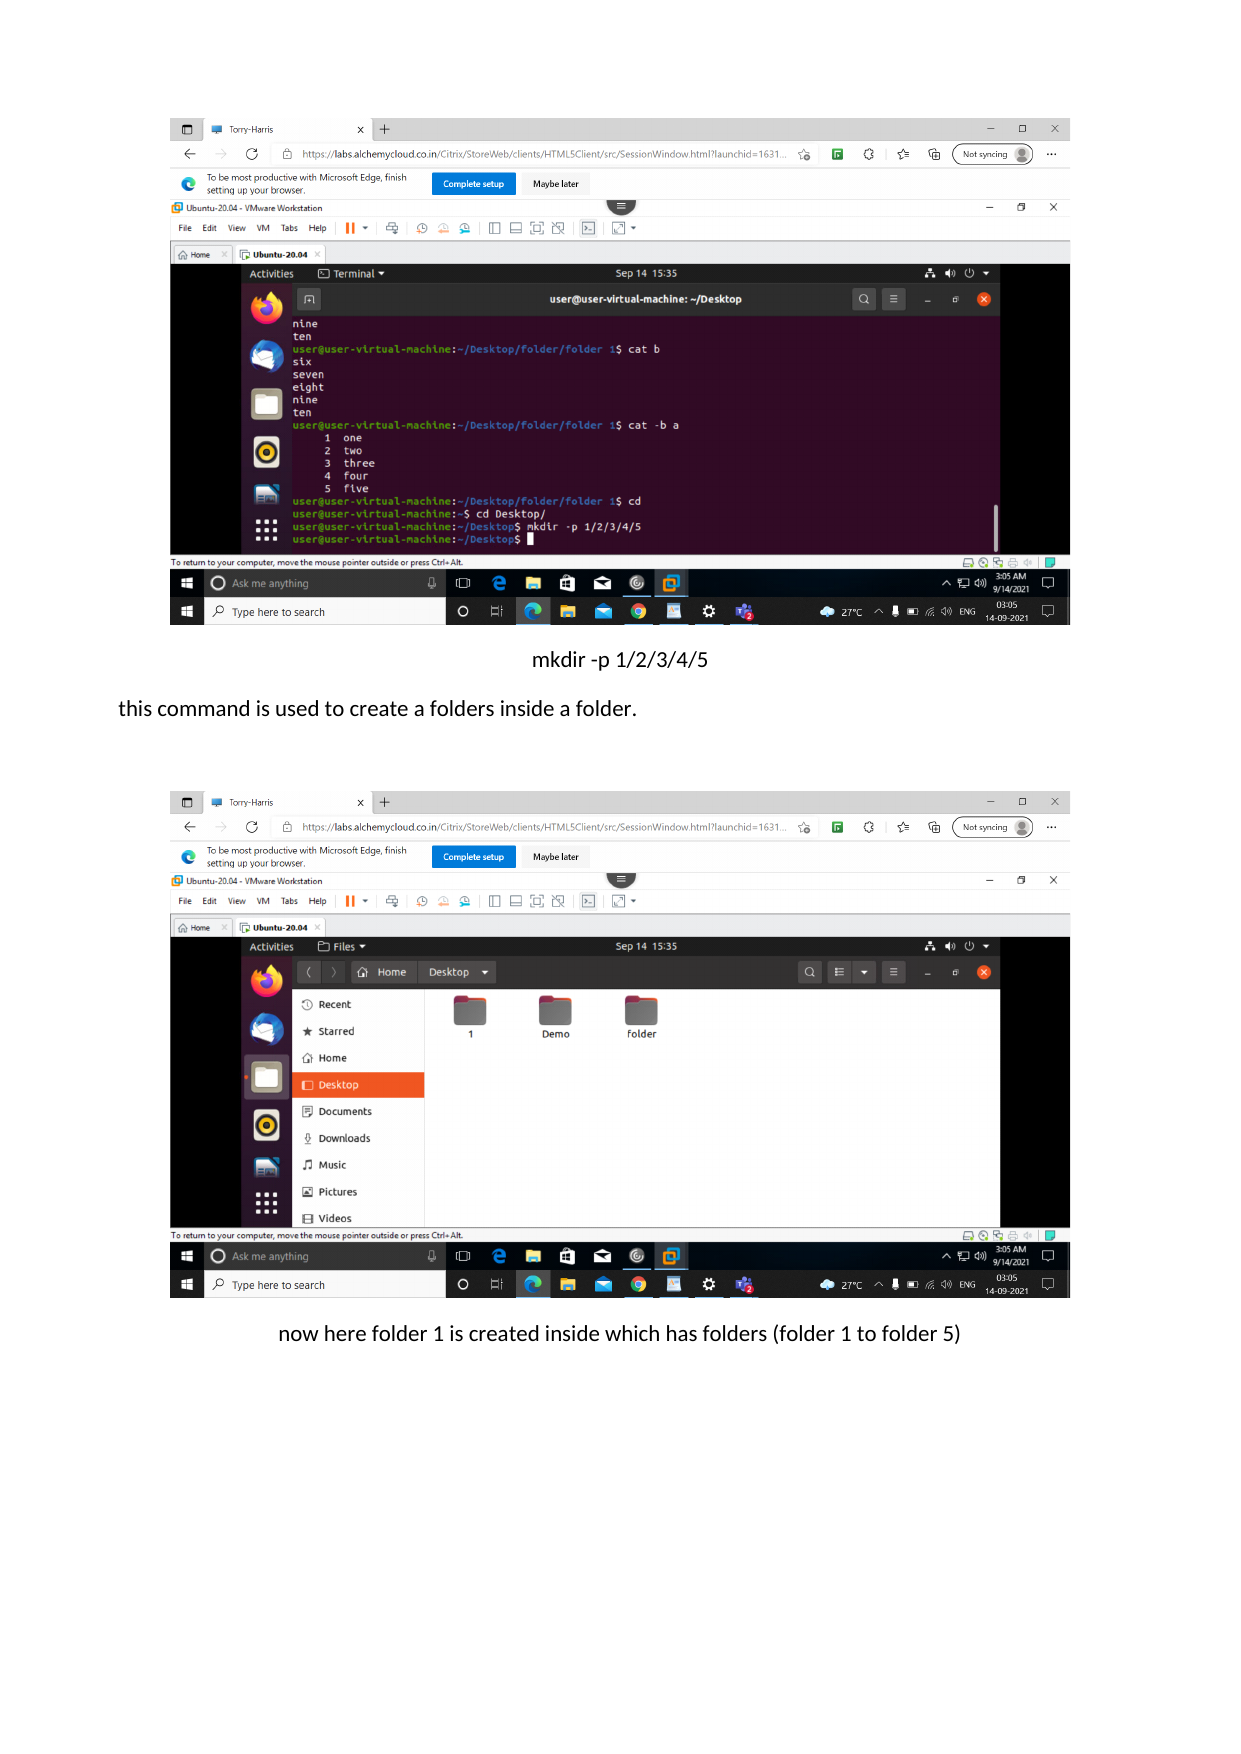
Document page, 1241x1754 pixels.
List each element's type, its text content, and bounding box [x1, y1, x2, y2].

text mkdir -p 1/2/3/4/5 [118, 645, 1122, 673]
text this command is used to create a folders inside a folder. [118, 694, 1122, 722]
text now here folder 1 is created inside which has folders (folder 1 to folder 5) [118, 1319, 1122, 1347]
